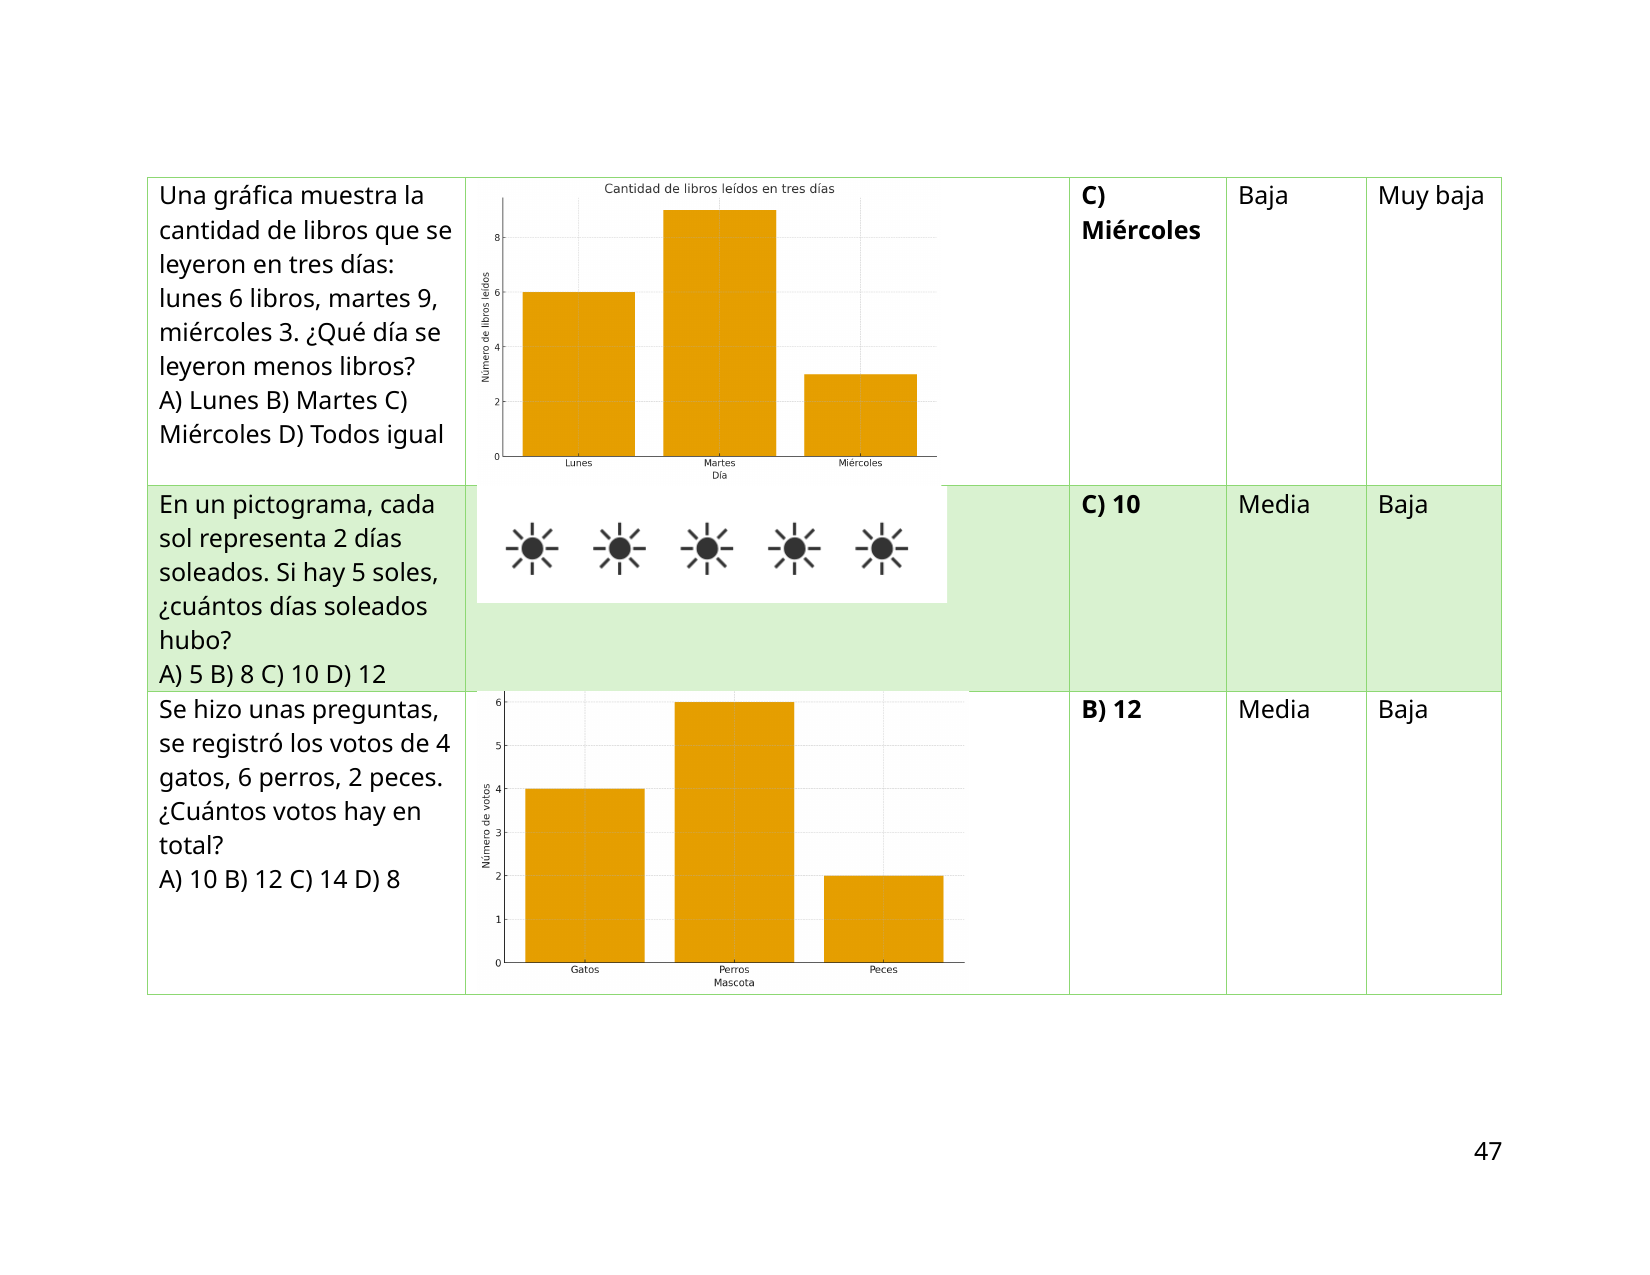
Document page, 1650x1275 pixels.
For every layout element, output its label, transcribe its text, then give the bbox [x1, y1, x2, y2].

picture [477, 178, 948, 603]
table_cell C) Miércoles [1070, 178, 1226, 485]
table_cell Baja [1367, 692, 1501, 994]
table_cell B) 12 [1070, 692, 1226, 994]
table_cell Muy baja [1367, 178, 1501, 485]
table_cell Se hizo unas preguntas, se registró los votos de 4 gatos, 6 perros, 2 peces. ¿Cuántos votos hay en total? A) 10 B) 12 C) 14 D) 8 [148, 692, 465, 994]
table_cell [466, 486, 1069, 691]
table_cell [942, 178, 1069, 485]
table_cell C) 10 [1070, 486, 1226, 691]
table_cell Baja [1367, 486, 1501, 691]
table_cell Baja [1227, 178, 1366, 485]
table_cell [970, 692, 1069, 994]
table_cell Media [1227, 692, 1366, 994]
table_cell [466, 692, 477, 994]
table_cell Una gráfica muestra la cantidad de libros que se leyeron en tres días: lunes 6 libros, martes 9, miércoles 3. ¿Qué día se leyeron menos libros? A) Lunes B) Martes C) Miércoles D) Todos igual [148, 178, 465, 485]
table_cell En un pictograma, cada sol representa 2 días soleados. Si hay 5 soles, ¿cuántos días soleados hubo? A) 5 B) 8 C) 10 D) 12 [148, 486, 465, 691]
table_cell [466, 178, 477, 485]
picture [477, 691, 970, 994]
table_cell Media [1227, 486, 1366, 691]
